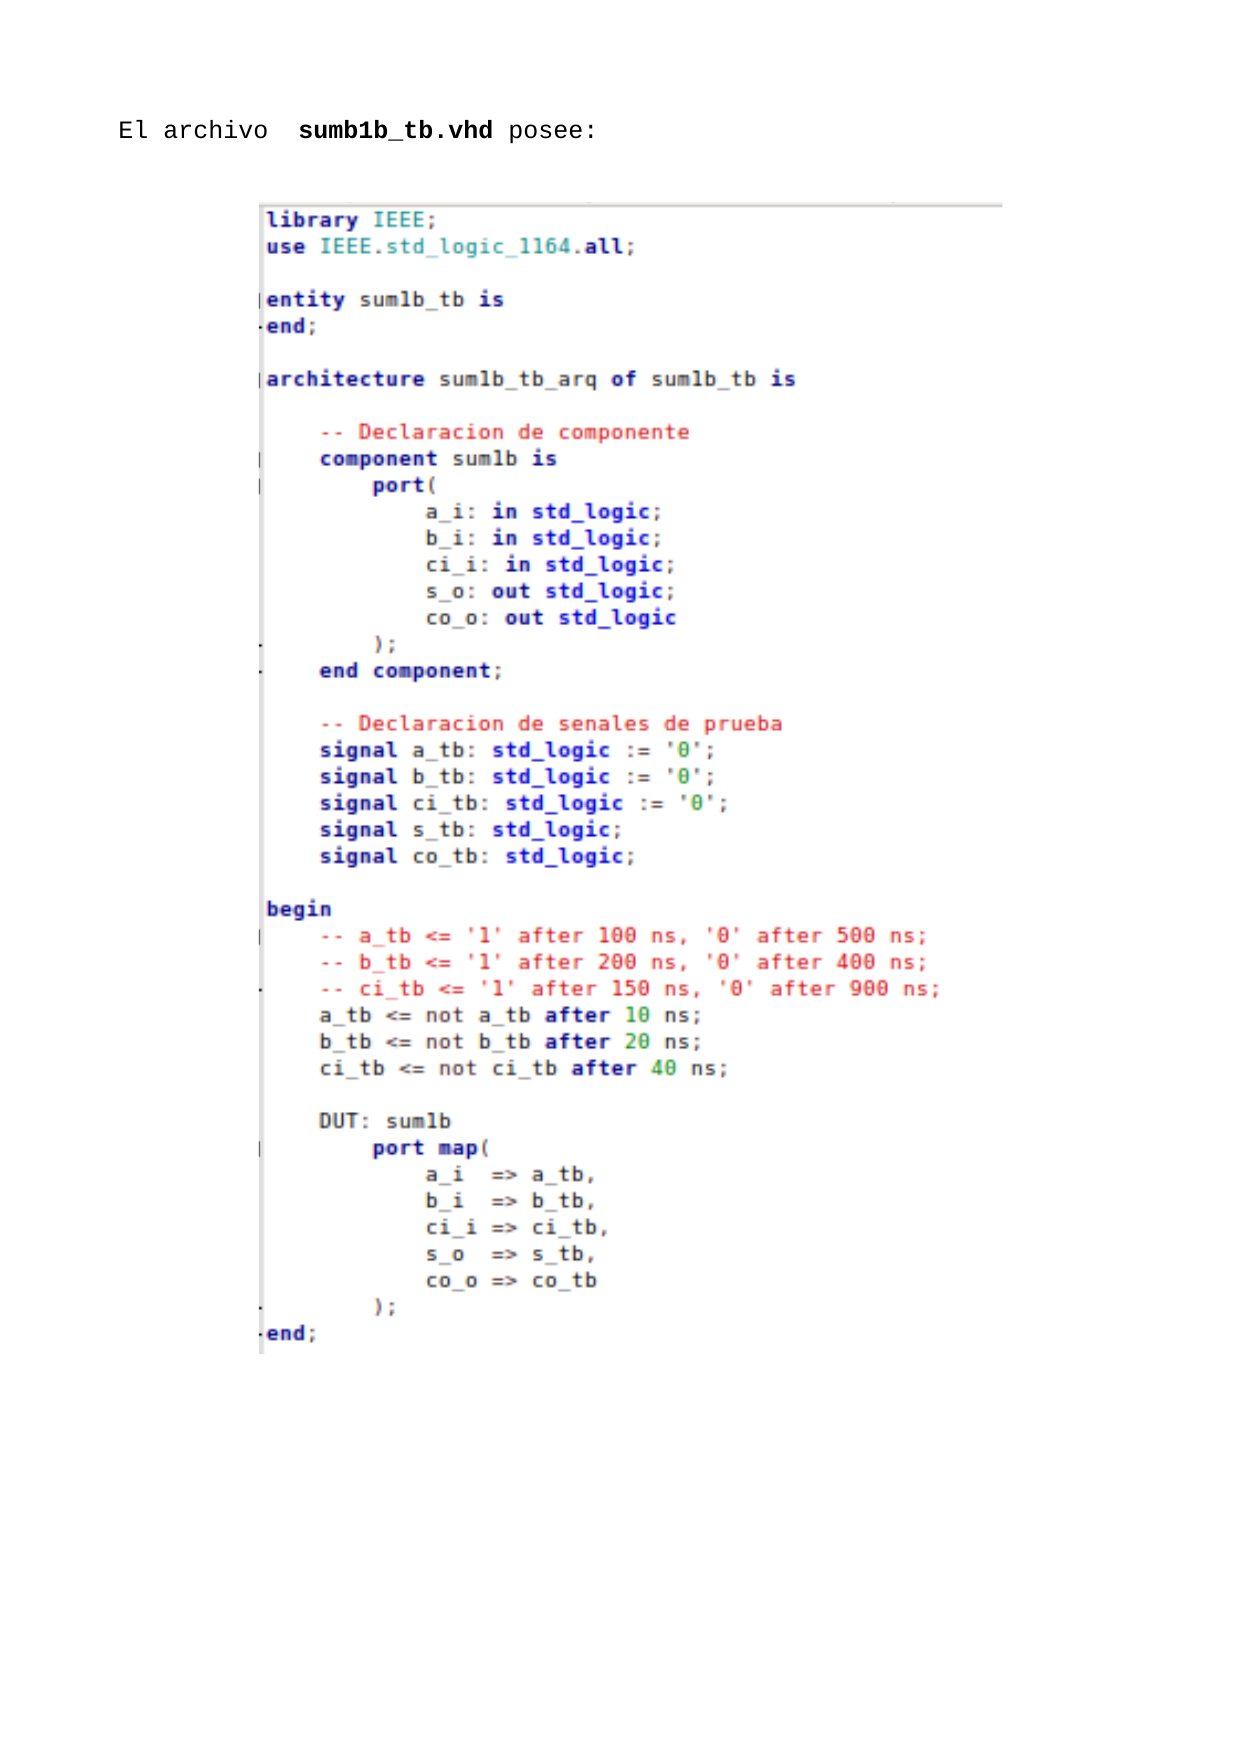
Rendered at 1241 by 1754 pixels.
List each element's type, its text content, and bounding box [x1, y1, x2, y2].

text El archivo sumb1b_tb.vhd posee: [118, 118, 1122, 146]
picture [258, 202, 1003, 1354]
